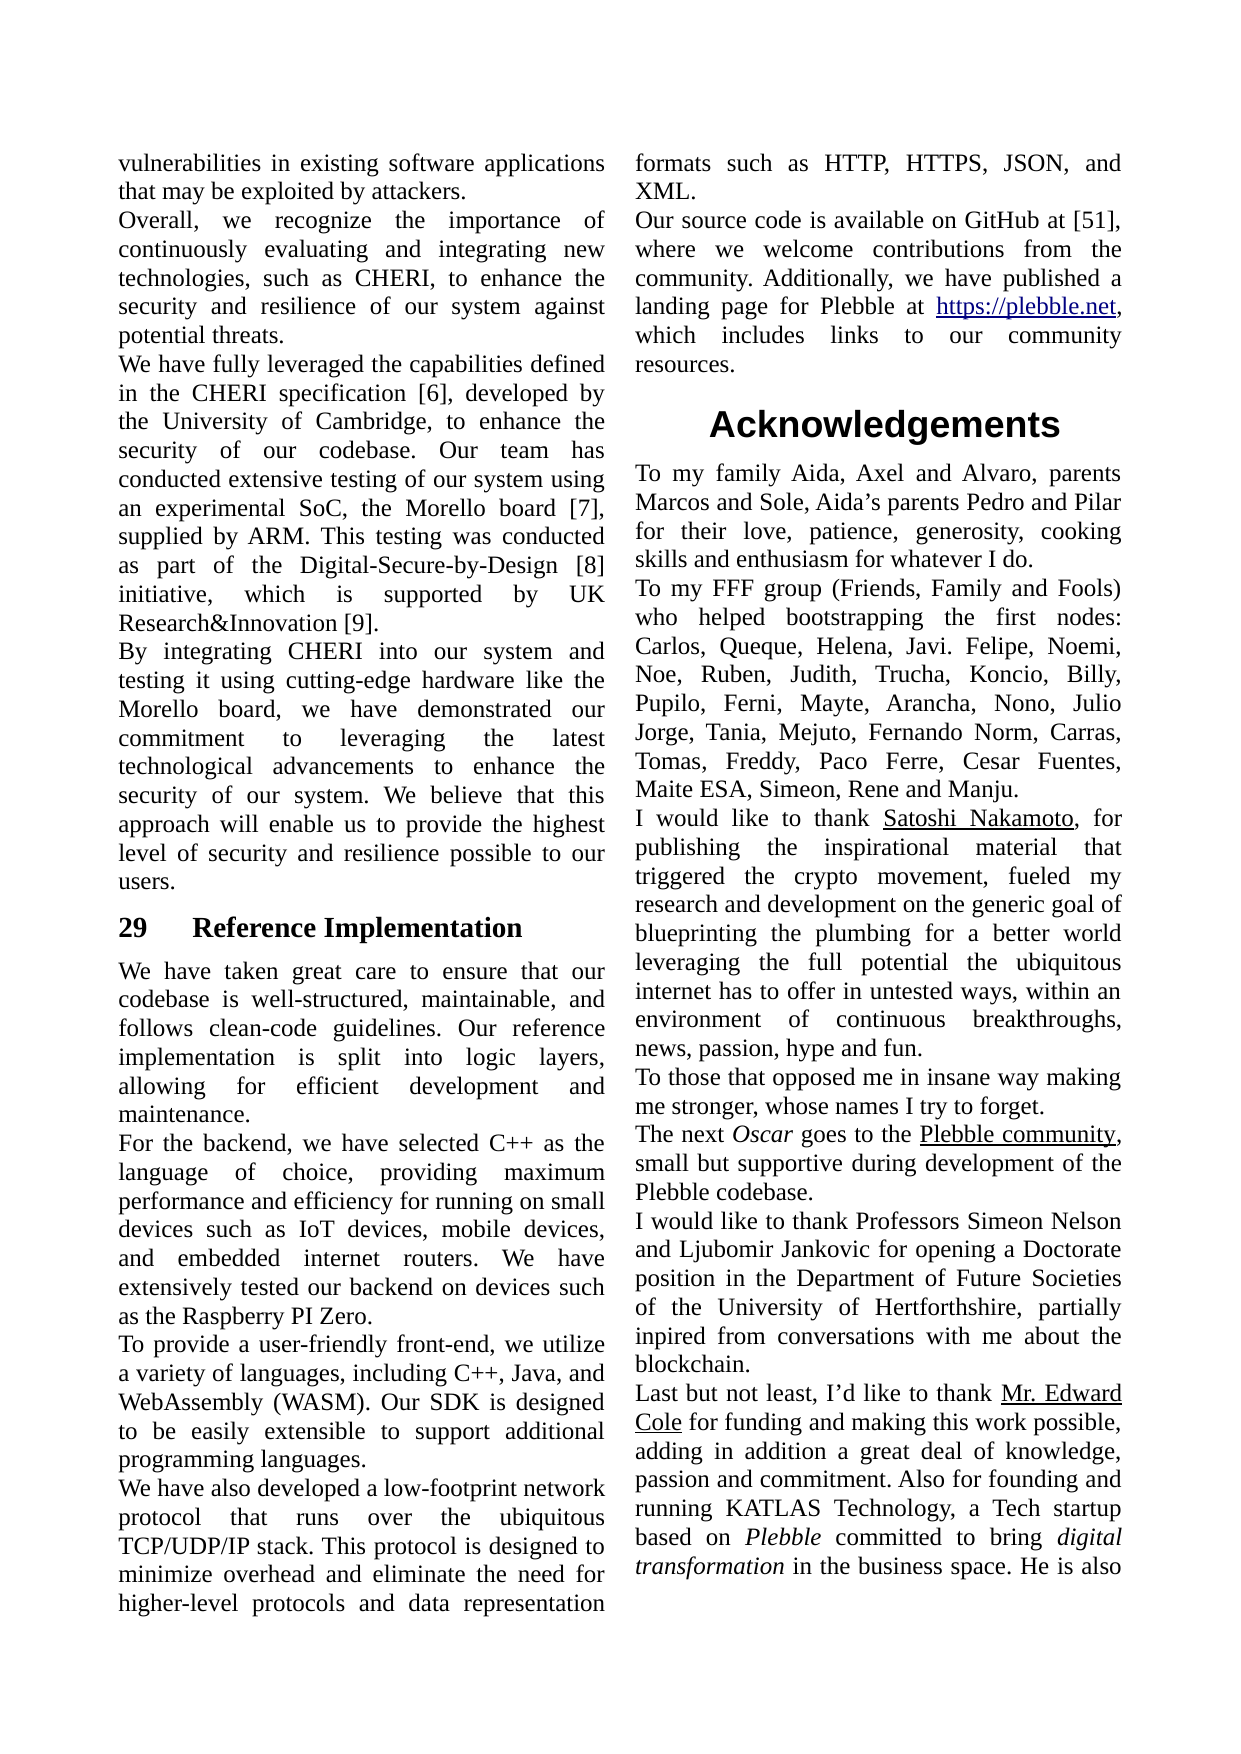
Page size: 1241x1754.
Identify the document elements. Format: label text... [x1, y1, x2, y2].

text For the backend, we have selected C++ as the language of choice, providing maximum performance and efficiency for running on small devices such as IoT devices, mobile devices, and embedded internet routers. We have extensively tested our backend on devices such as the Raspberry PI Zero. [118, 1128, 605, 1329]
text To my FFF group (Friends, Family and Fools) who helped bootstrapping the first nodes: Carlos, Queque, Helena, Javi. Felipe, Noemi, Noe, Ruben, Judith, Trucha, Koncio, Billy, Pupilo, Ferni, Mayte, Arancha, Nono, Julio Jorge, Tania, Mejuto, Fernando Norm, Carras, Tomas, Freddy, Paco Ferre, Cesar Fuentes, Maite ESA, Simeon, Rene and Manju. [635, 573, 1122, 803]
text formats such as HTTP, HTTPS, JSON, and XML. [635, 148, 1122, 205]
text To my family Aida, Axel and Alvaro, parents Marcos and Sole, Aida’s parents Pedro and Pilar for their love, patience, generosity, cooking skills and enthusiasm for whatever I do. [635, 458, 1122, 573]
text I would like to thank Satoshi Nakamoto, for publishing the inspirational material that triggered the crypto movement, fueled my research and development on the generic goal of blueprinting the plumbing for a better world leveraging the full potential the ubiquitous internet has to offer in untested ways, within an environment of continuous breakthroughs, news, passion, hype and fun. [635, 803, 1122, 1062]
text Last but not least, I’d like to thank Mr. Edward Cole for funding and making this work possible, adding in addition a great deal of knowledge, passion and commitment. Also for founding and running KATLAS Technology, a Tech startup based on Plebble committed to bring digital transformation in the business space. He is also [635, 1378, 1122, 1579]
subtitle Reference Implementation [118, 910, 605, 943]
text To those that opposed me in insane way making me stronger, whose names I try to forget. [635, 1062, 1122, 1119]
text Our source code is available on GitHub at [51], where we welcome contributions from the community. Additionally, we have published a landing page for Plebble at https://plebble.net, which includes links to our community resources. [635, 205, 1122, 378]
text vulnerabilities in existing software applications that may be exploited by attackers. [118, 148, 605, 205]
text By integrating CHERI into our system and testing it using cutting-edge hardware like the Morello board, we have demonstrated our commitment to leveraging the latest technological advancements to enhance the security of our system. We believe that this approach will enable us to provide the highest level of security and resilience possible to our users. [118, 636, 605, 895]
text We have also developed a low-footprint network protocol that runs over the ubiquitous TCP/UDP/IP stack. This protocol is designed to minimize overhead and eliminate the need for higher-level protocols and data representation [118, 1473, 605, 1617]
subtitle Acknowledgements [635, 403, 1122, 446]
text I would like to thank Professors Simeon Nelson and Ljubomir Jankovic for opening a Doctorate position in the Department of Future Societies of the University of Hertforthshire, partially inpired from conversations with me about the blockchain. [635, 1206, 1122, 1378]
text The next Oscar goes to the Plebble community, small but supportive during development of the Plebble codebase. [635, 1119, 1122, 1206]
text Overall, we recognize the importance of continuously evaluating and integrating new technologies, such as CHERI, to enhance the security and resilience of our system against potential threats. [118, 205, 605, 349]
text To provide a user-friendly front-end, we utilize a variety of languages, including C++, Java, and WebAssembly (WASM). Our SDK is designed to be easily extensible to support additional programming languages. [118, 1329, 605, 1473]
text We have fully leveraged the capabilities defined in the CHERI specification [6], developed by the University of Cambridge, to enhance the security of our codebase. Our team has conducted extensive testing of our system using an experimental SoC, the Morello board [7], supplied by ARM. This testing was conducted as part of the Digital-Secure-by-Design [8] initiative, which is supported by UK Research&Innovation [9]. [118, 349, 605, 636]
text We have taken great care to ensure that our codebase is well-structured, maintainable, and follows clean-code guidelines. Our reference implementation is split into logic layers, allowing for efficient development and maintenance. [118, 956, 605, 1128]
